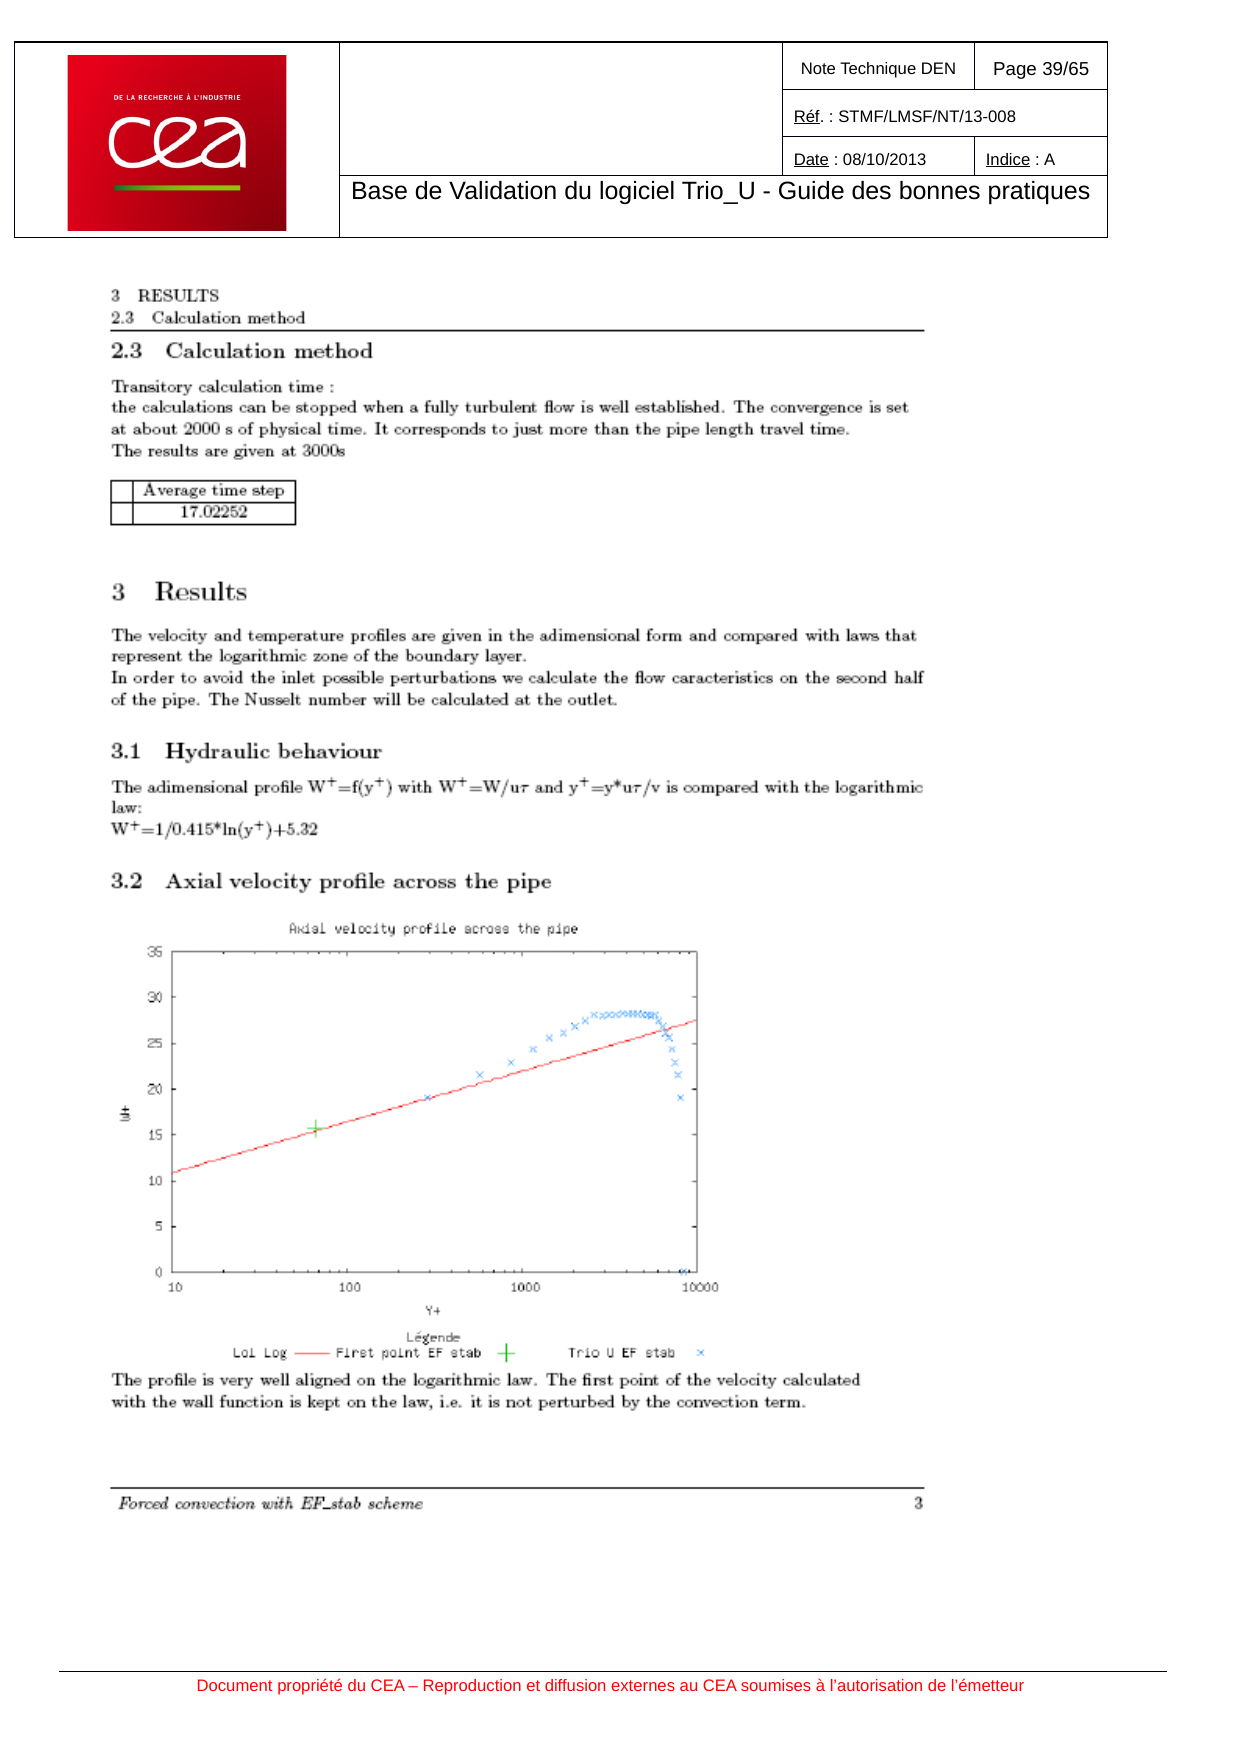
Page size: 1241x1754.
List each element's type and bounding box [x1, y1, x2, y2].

picture [67, 55, 287, 231]
picture [59, 266, 984, 1536]
